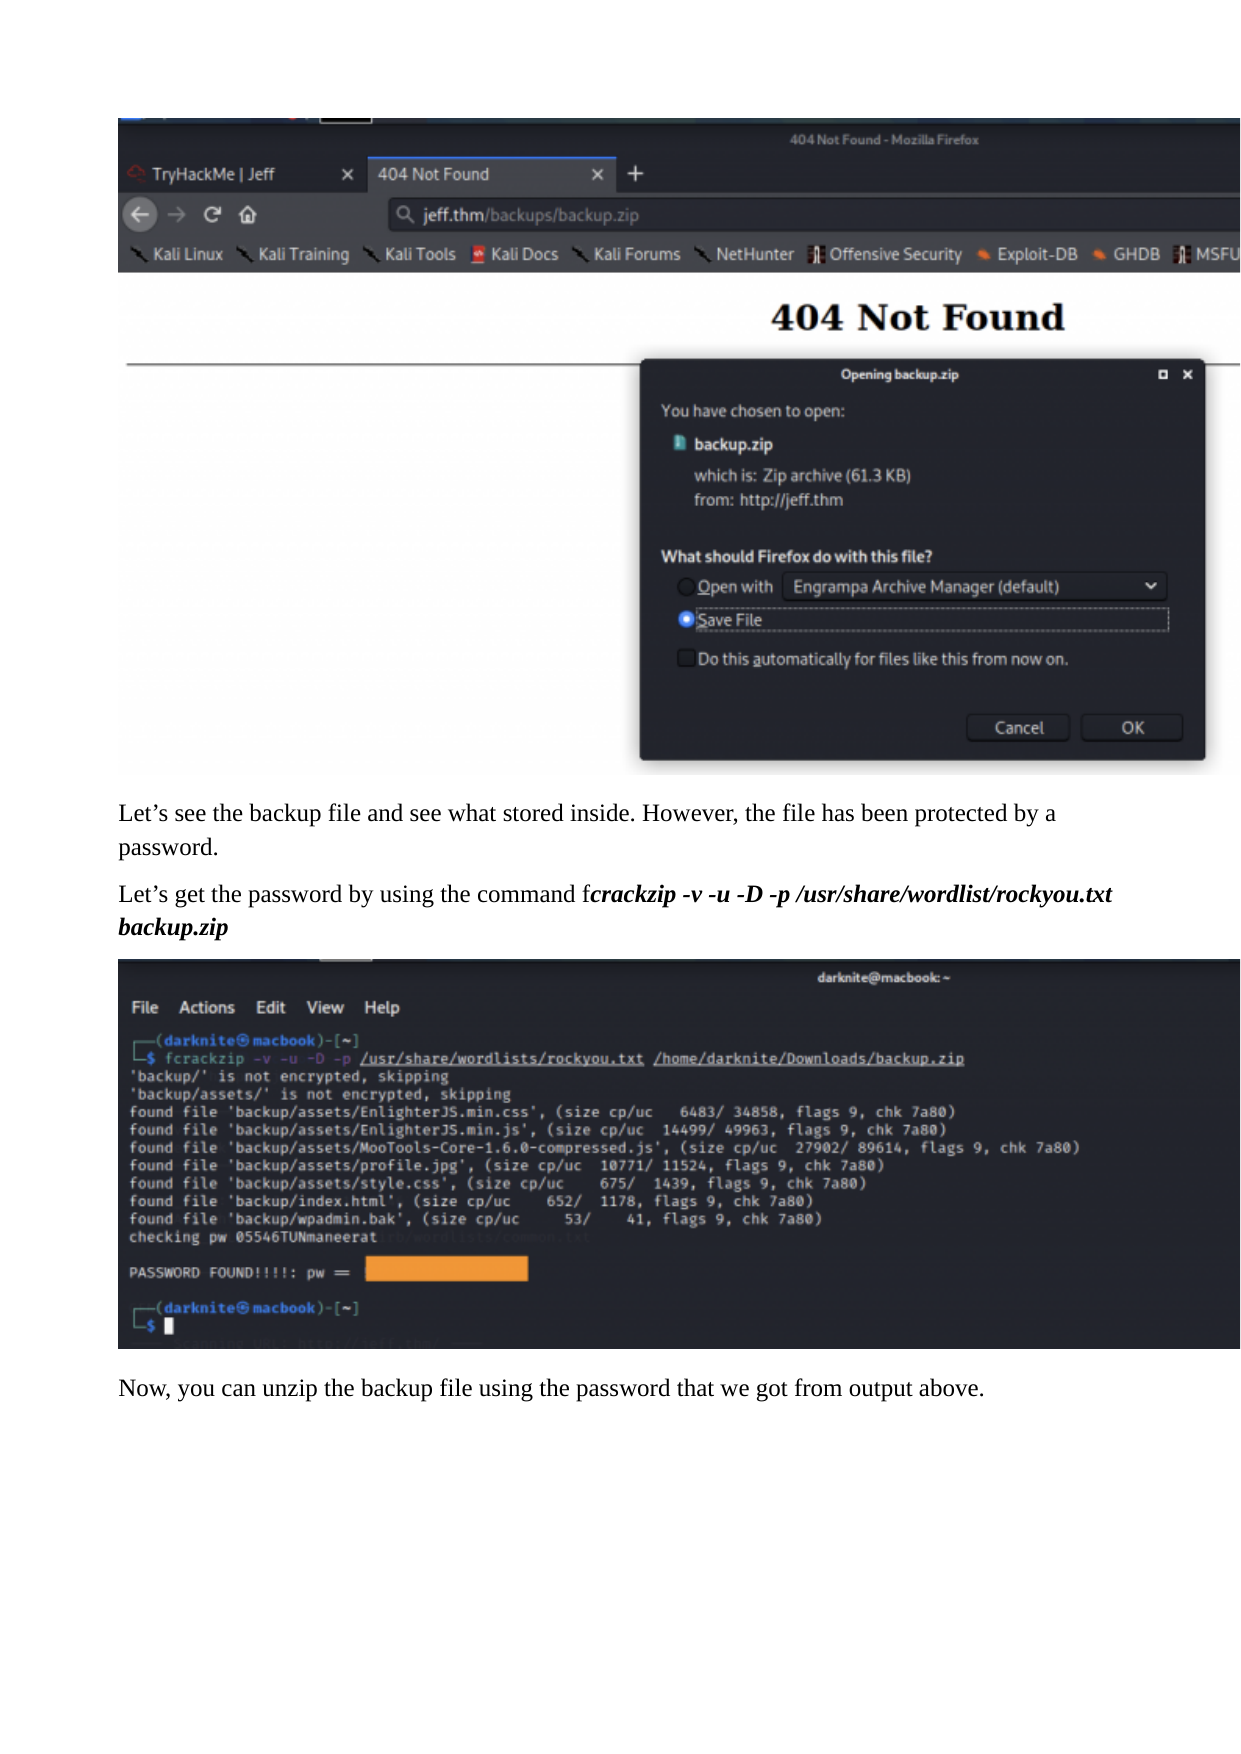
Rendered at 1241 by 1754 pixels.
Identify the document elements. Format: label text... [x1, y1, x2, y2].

text Let’s see the backup file and see what stored inside. However, the file has been protected by a password. [118, 798, 1122, 860]
text Now, you can unzip the backup file using the password that we got from output above. [118, 1373, 1122, 1402]
picture [118, 959, 1241, 1349]
picture [118, 118, 1241, 775]
text Let’s get the password by using the command fcrackzip -v -u -D -p /usr/share/wordlist/rockyou.txt backup.zip [118, 879, 1122, 941]
